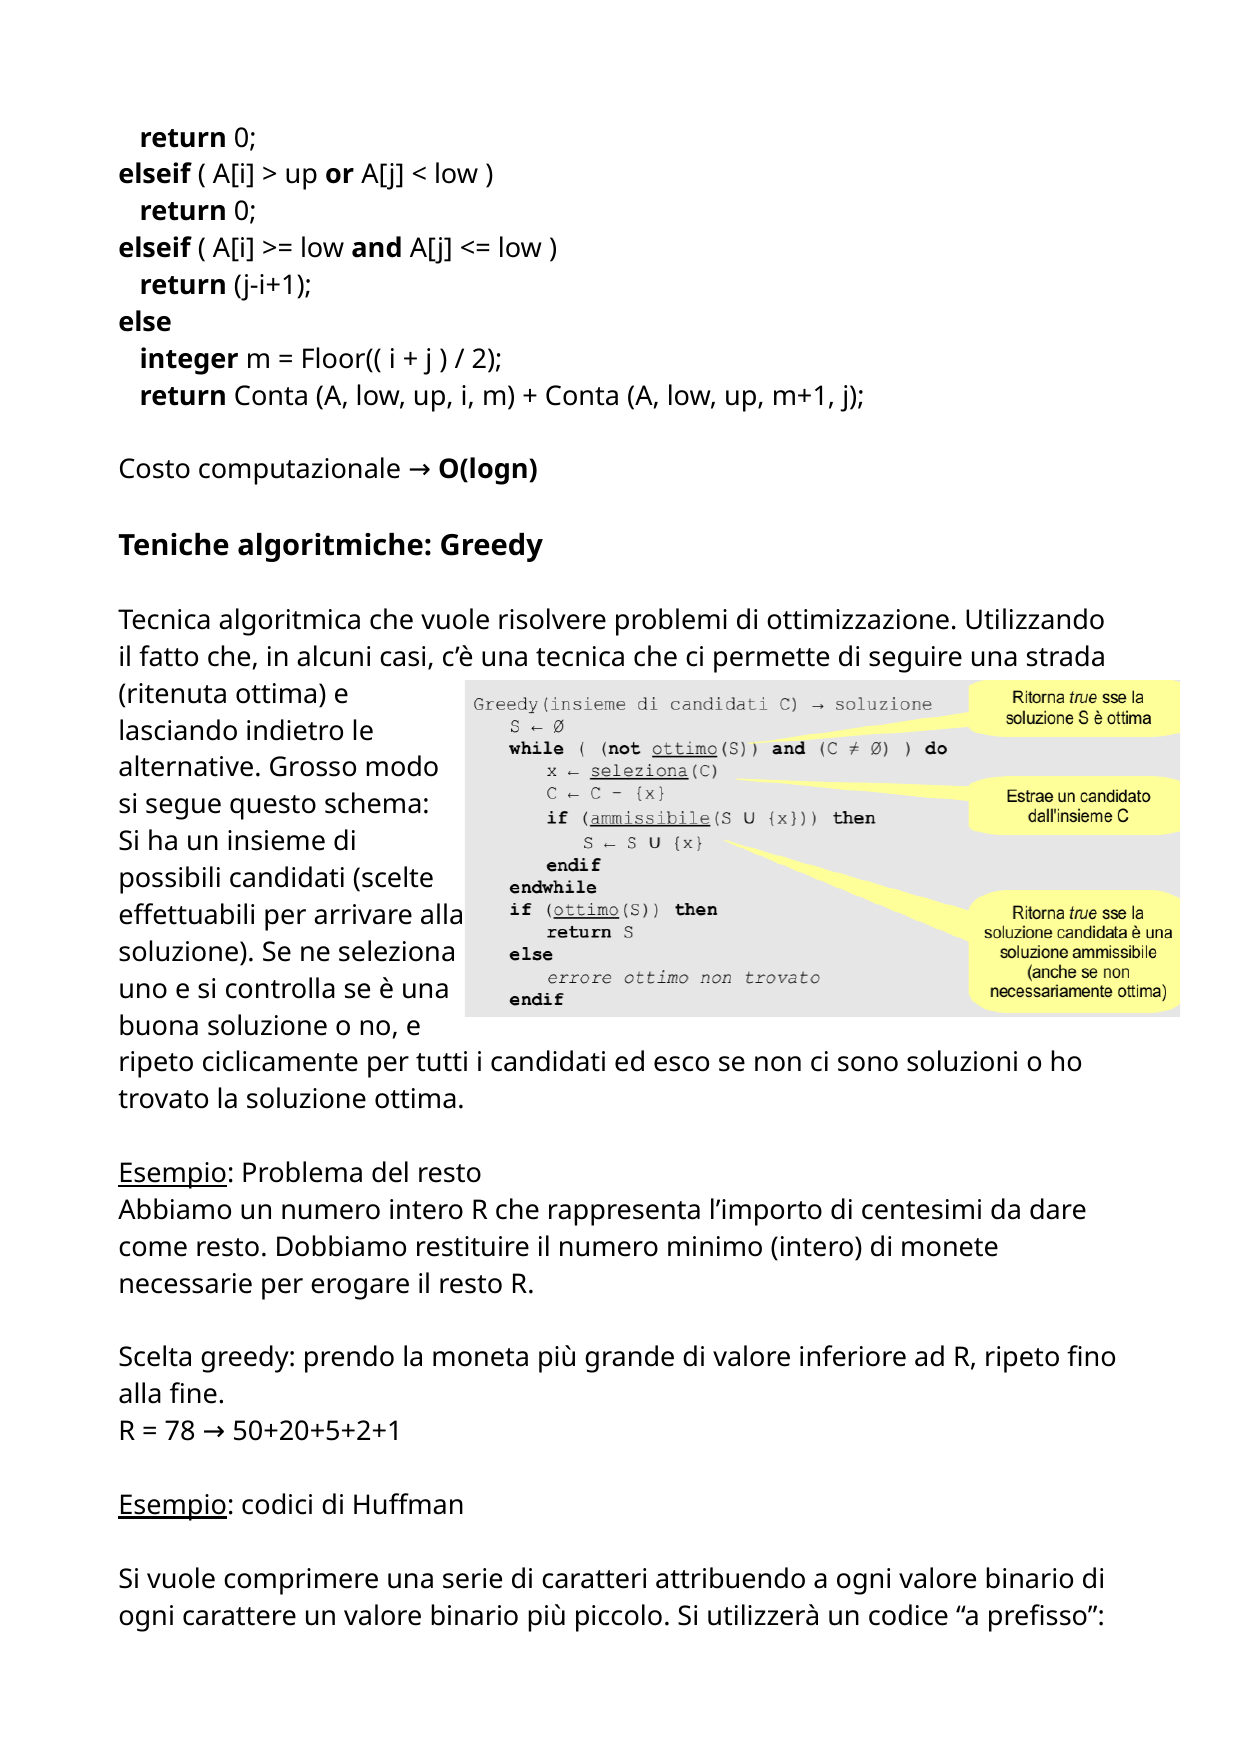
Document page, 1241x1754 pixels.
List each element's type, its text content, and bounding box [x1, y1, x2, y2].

text Esempio: codici di Huffman [118, 1485, 1122, 1522]
text Scelta greedy: prendo la moneta più grande di valore inferiore ad R, ripeto fino alla fine. [118, 1338, 1122, 1412]
text return (j-i+1); [118, 266, 1122, 302]
text return 0; [118, 192, 1122, 229]
text return Conta (A, low, up, i, m) + Conta (A, low, up, m+1, j); [118, 376, 1122, 413]
text return 0; [118, 118, 1122, 155]
text Si vuole comprimere una serie di caratteri attribuendo a ogni valore binario di ogni carattere un valore binario più piccolo. Si utilizzerà un codice “a prefisso”: [118, 1559, 1122, 1633]
text Esempio: Problema del resto [118, 1153, 1122, 1190]
text else [118, 302, 1122, 339]
text elseif ( A[i] >= low and A[j] <= low ) [118, 229, 1122, 266]
picture [464, 680, 1181, 1017]
text Si ha un insieme di possibili candidati (scelte effettuabili per arrivare alla soluzione). Se ne seleziona uno e si controlla se è una buona soluzione o no, e ripeto ciclicamente per tutti i candidati ed esco se non ci sono soluzioni o ho trovato la soluzione ottima. [118, 822, 1122, 1117]
text Costo computazionale → O(logn) [118, 450, 1122, 487]
text Abbiamo un numero intero R che rappresenta l’importo di centesimi da dare come resto. Dobbiamo restituire il numero minimo (intero) di monete necessarie per erogare il resto R. [118, 1190, 1122, 1301]
text integer m = Floor(( i + j ) / 2); [118, 339, 1122, 376]
text R = 78 → 50+20+5+2+1 [118, 1412, 1122, 1448]
text elseif ( A[i] > up or A[j] < low ) [118, 155, 1122, 192]
text Teniche algoritmiche: Greedy [118, 524, 1122, 563]
text Tecnica algoritmica che vuole risolvere problemi di ottimizzazione. Utilizzando il fatto che, in alcuni casi, c’è una tecnica che ci permette di seguire una strada (ritenuta ottima) e lasciando indietro le alternative. Grosso modo si segue questo schema: [118, 600, 1122, 822]
